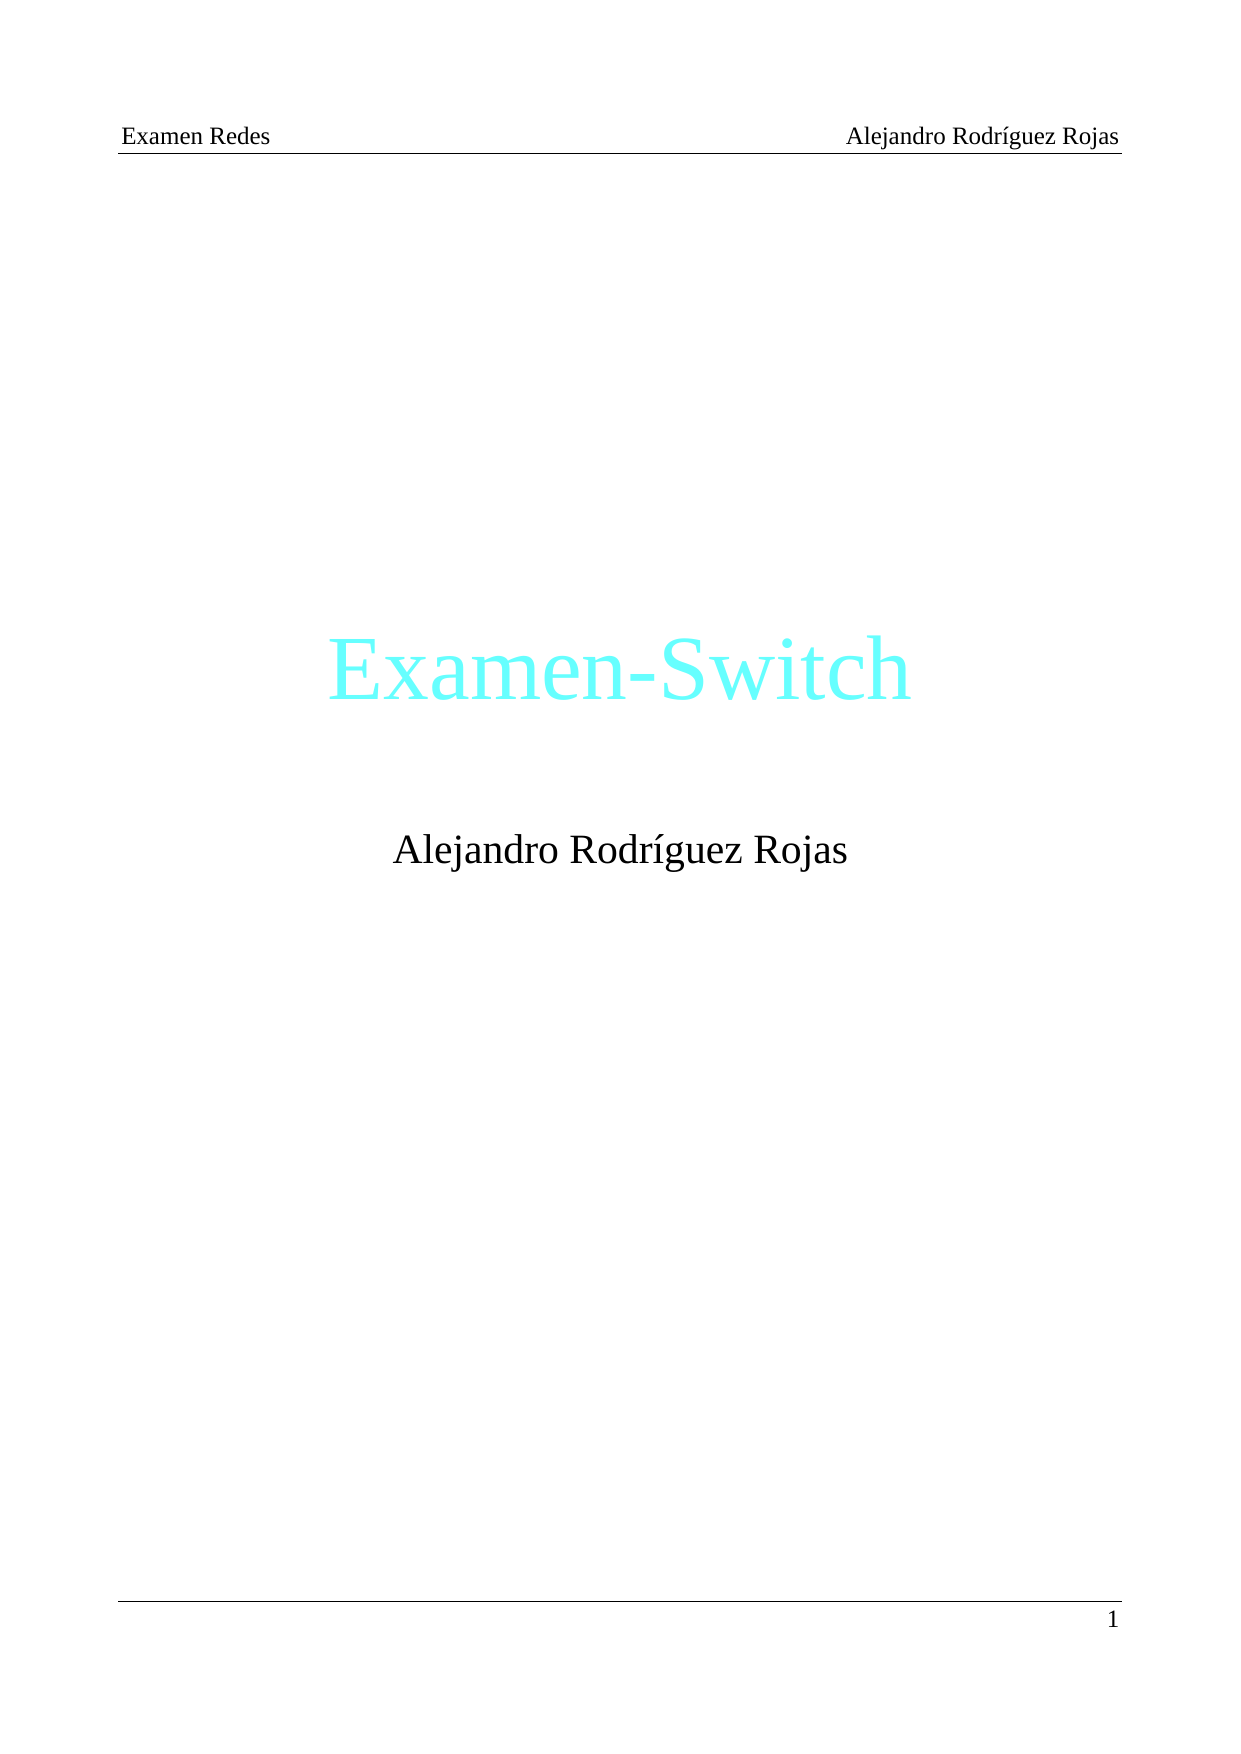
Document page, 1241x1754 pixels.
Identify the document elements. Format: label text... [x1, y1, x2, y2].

text Alejandro Rodríguez Rojas [118, 824, 1122, 872]
text Examen-Switch [118, 613, 1122, 719]
